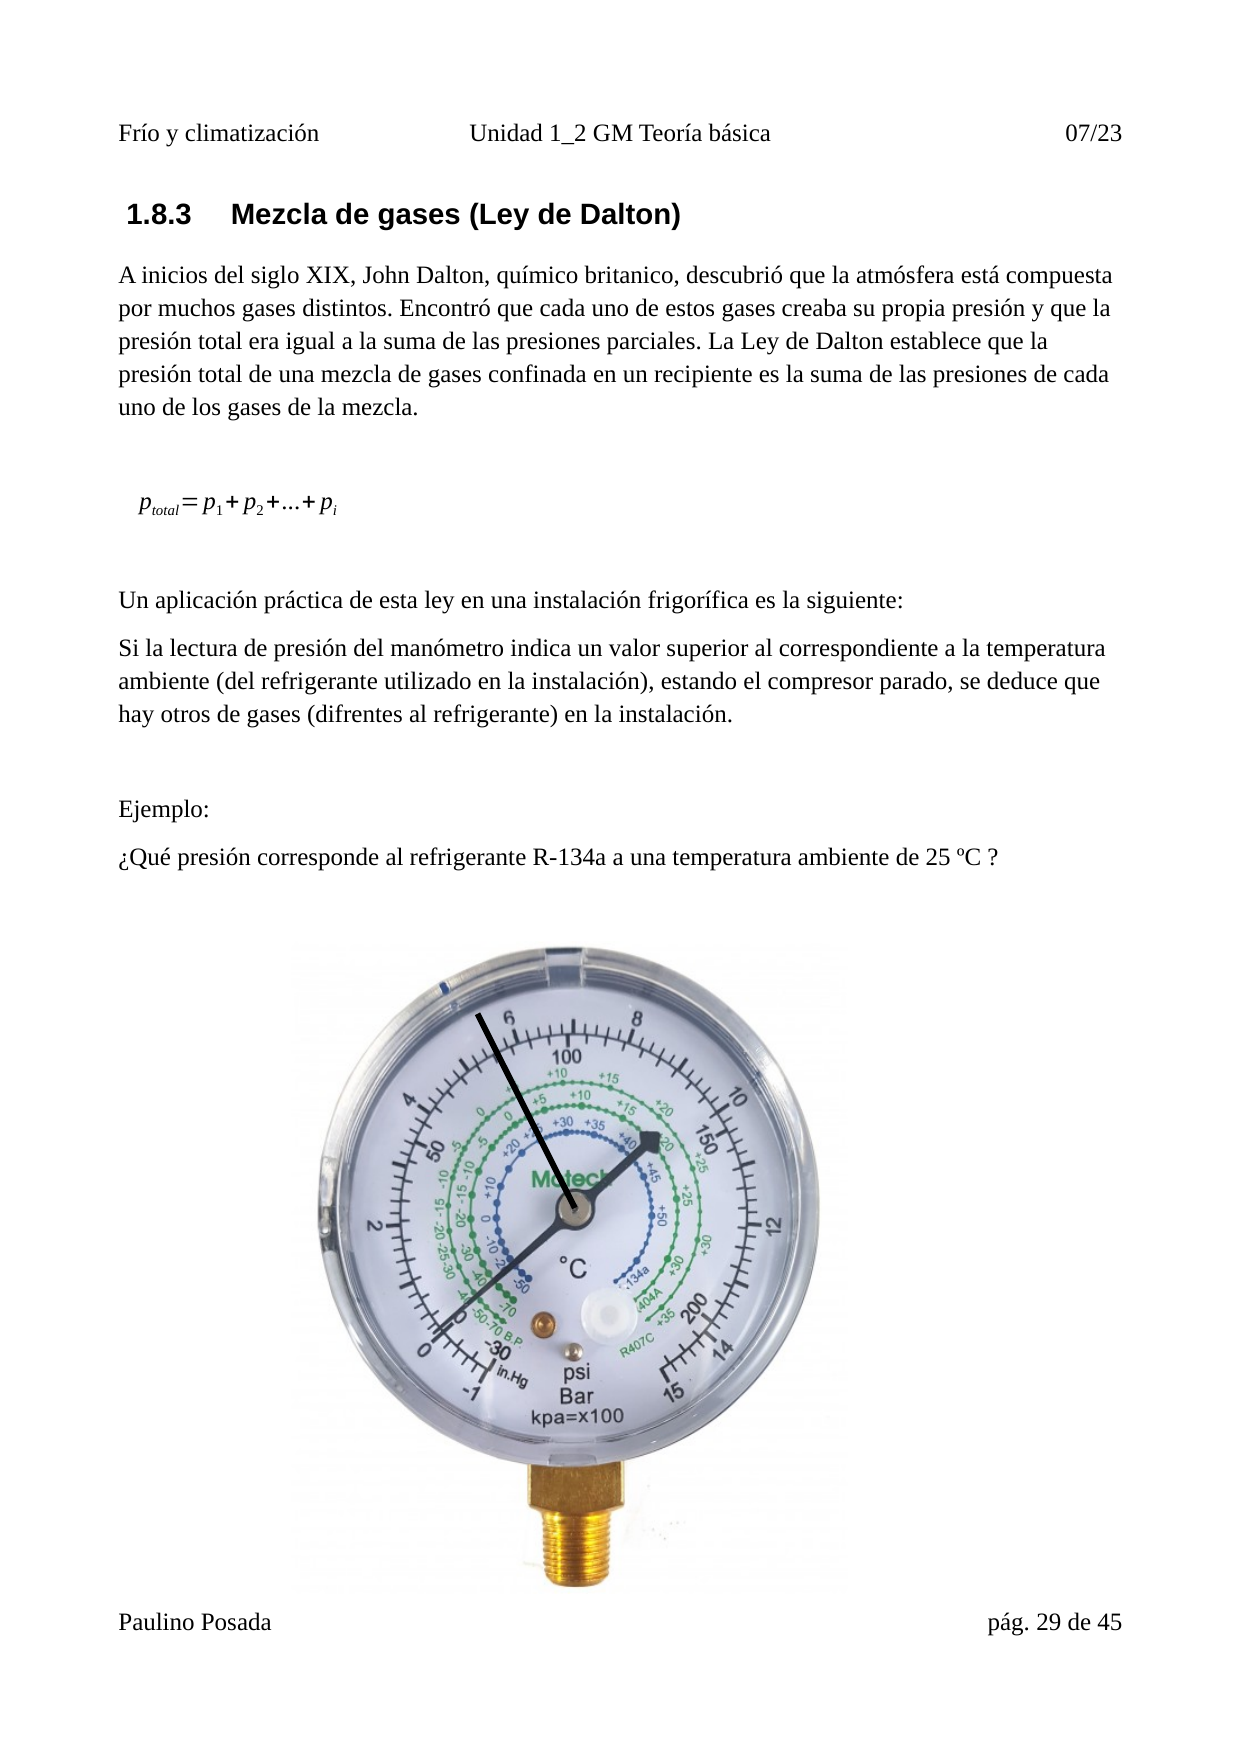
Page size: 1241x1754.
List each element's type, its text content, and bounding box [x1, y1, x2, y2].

text Ejemplo: [118, 794, 1122, 823]
text A inicios del siglo XIX, John Dalton, químico britanico, descubrió que la atmósfera está compuesta por muchos gases distintos. Encontró que cada uno de estos gases creaba su propia presión y que la presión total era igual a la suma de las presiones parciales. La Ley de Dalton establece que la presión total de una mezcla de gases confinada en un recipiente es la suma de las presiones de cada uno de los gases de la mezcla. [118, 260, 1122, 421]
text Si la lectura de presión del manómetro indica un valor superior al correspondiente a la temperatura ambiente (del refrigerante utilizado en la instalación), estando el compresor parado, se deduce que hay otros de gases (difrentes al refrigerante) en la instalación. [118, 633, 1122, 728]
text ¿Qué presión corresponde al refrigerante R-134a a una temperatura ambiente de 25 ºC ? [118, 842, 1122, 871]
picture [283, 941, 858, 1594]
text Un aplicación práctica de esta ley en una instalación frigorífica es la siguiente: [118, 585, 1122, 614]
subtitle Mezcla de gases (Ley de Dalton) [118, 197, 1122, 231]
